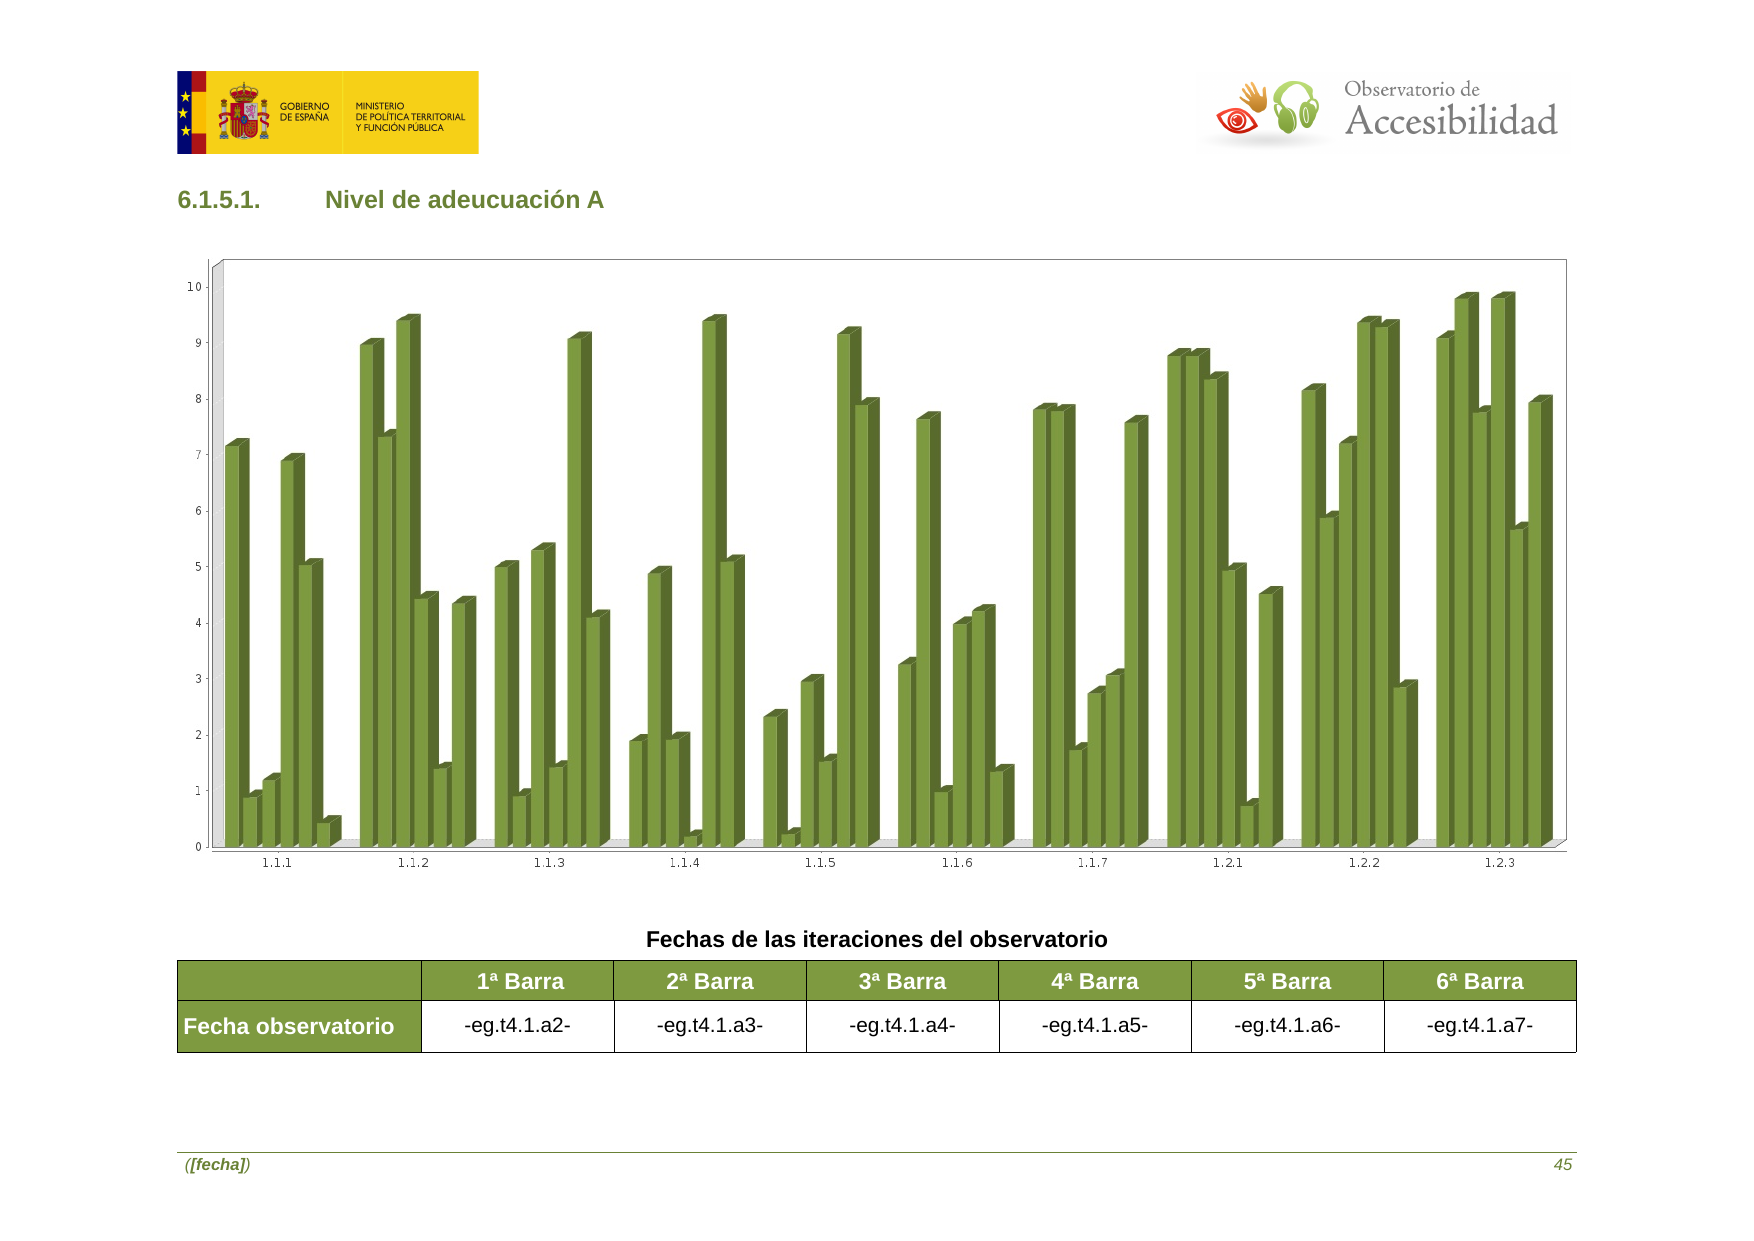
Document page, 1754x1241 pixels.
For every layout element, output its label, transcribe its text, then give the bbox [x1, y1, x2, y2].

table_header 4ª Barra [999, 961, 1191, 1000]
table_header 6ª Barra [1384, 961, 1576, 1000]
table_cell -eg.t4.1.a3- [615, 1001, 806, 1052]
picture [1196, 72, 1572, 154]
picture [177, 71, 479, 154]
table_cell -eg.t4.1.a6- [1192, 1001, 1384, 1052]
picture [177, 250, 1577, 875]
table_header 1ª Barra [422, 961, 613, 1000]
table_header 5ª Barra [1192, 961, 1383, 1000]
table_header [178, 961, 421, 1000]
table_cell -eg.t4.1.a5- [1000, 1001, 1191, 1052]
subtitle Nivel de adeucuación A [177, 185, 1577, 214]
table_cell -eg.t4.1.a2- [422, 1001, 614, 1052]
table_header 3ª Barra [807, 961, 998, 1000]
table_header 2ª Barra [614, 961, 806, 1000]
table_cell -eg.t4.1.a7- [1385, 1001, 1576, 1052]
table_cell -eg.t4.1.a4- [807, 1001, 999, 1052]
text Fechas de las iteraciones del observatorio [177, 926, 1577, 952]
table_cell Fecha observatorio [178, 1001, 421, 1052]
